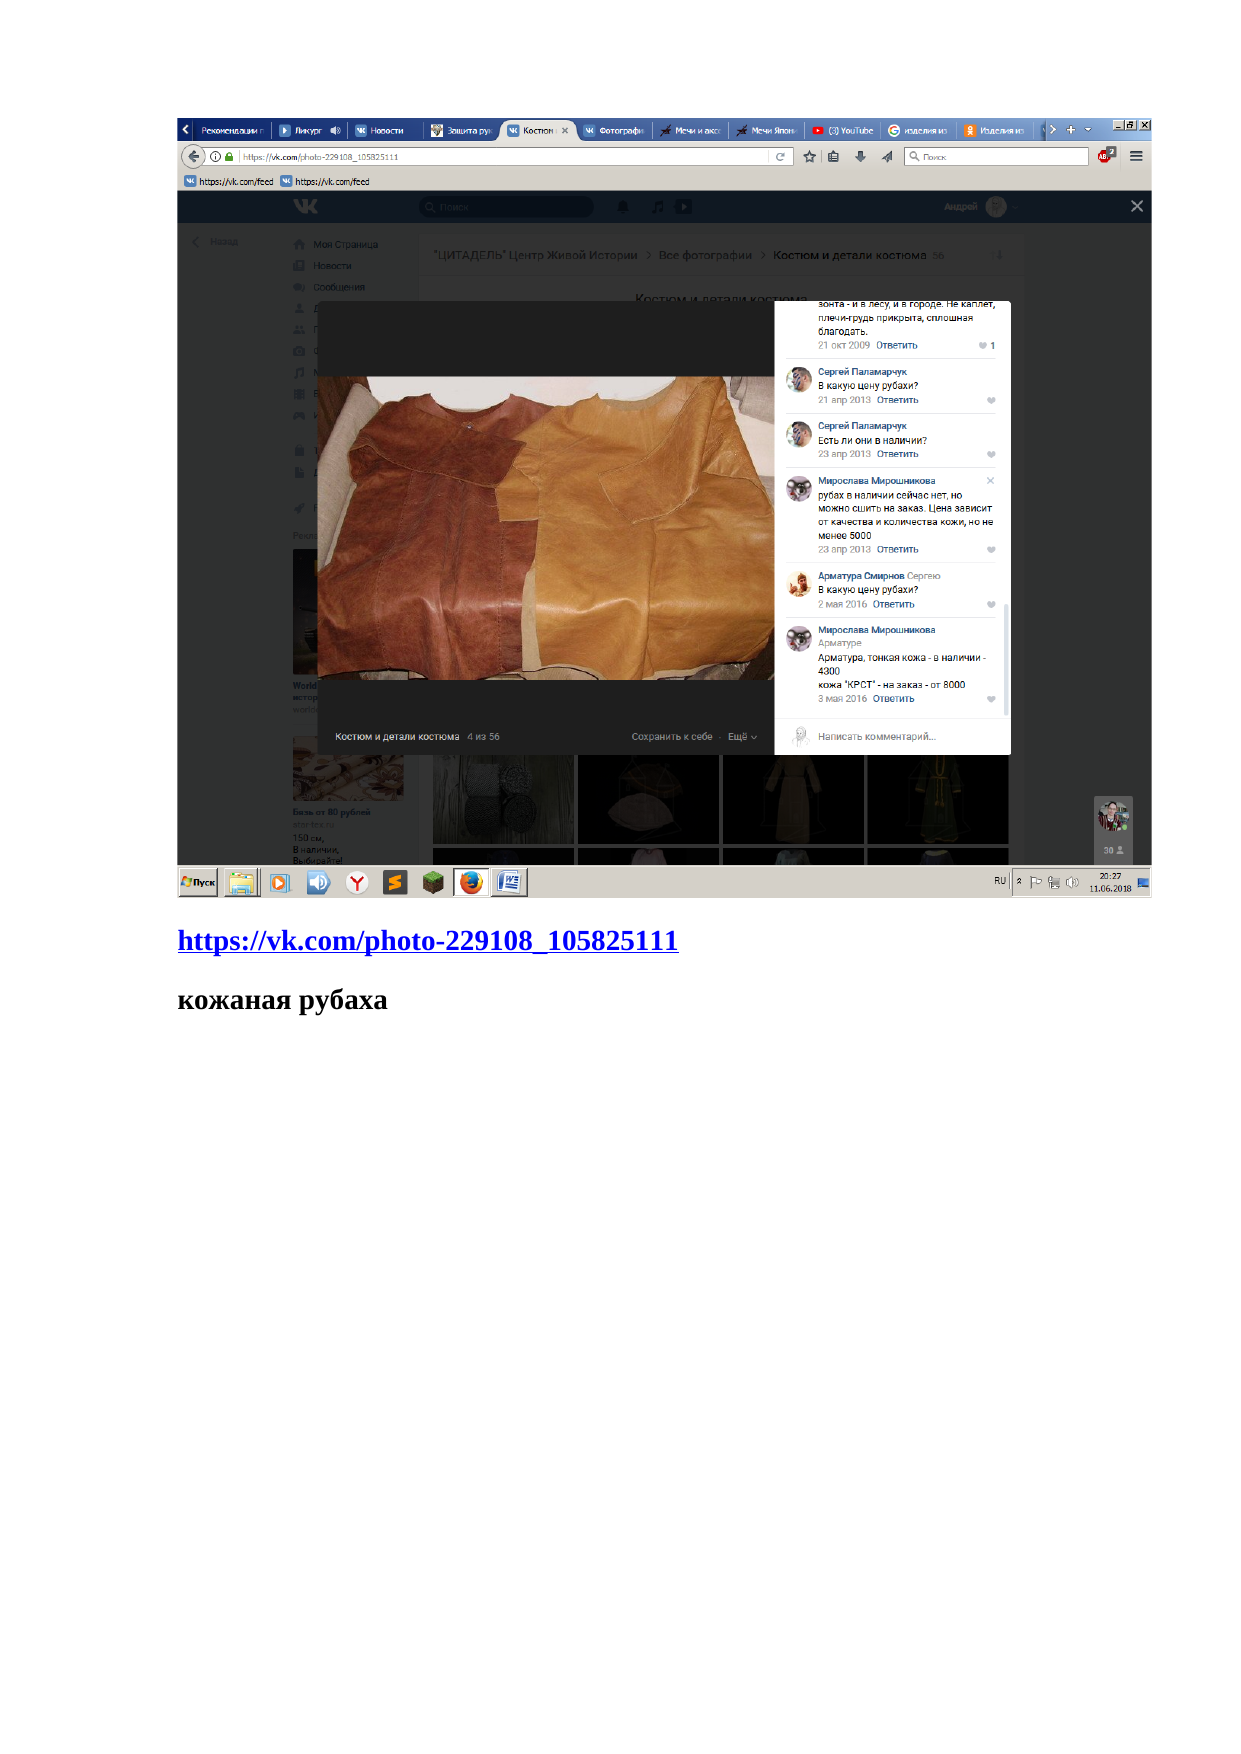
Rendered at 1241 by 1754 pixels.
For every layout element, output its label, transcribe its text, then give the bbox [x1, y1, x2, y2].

text кожаная рубаха [177, 982, 1152, 1016]
text https://vk.com/photo-229108_105825111 [177, 923, 1152, 956]
picture [177, 118, 1152, 898]
